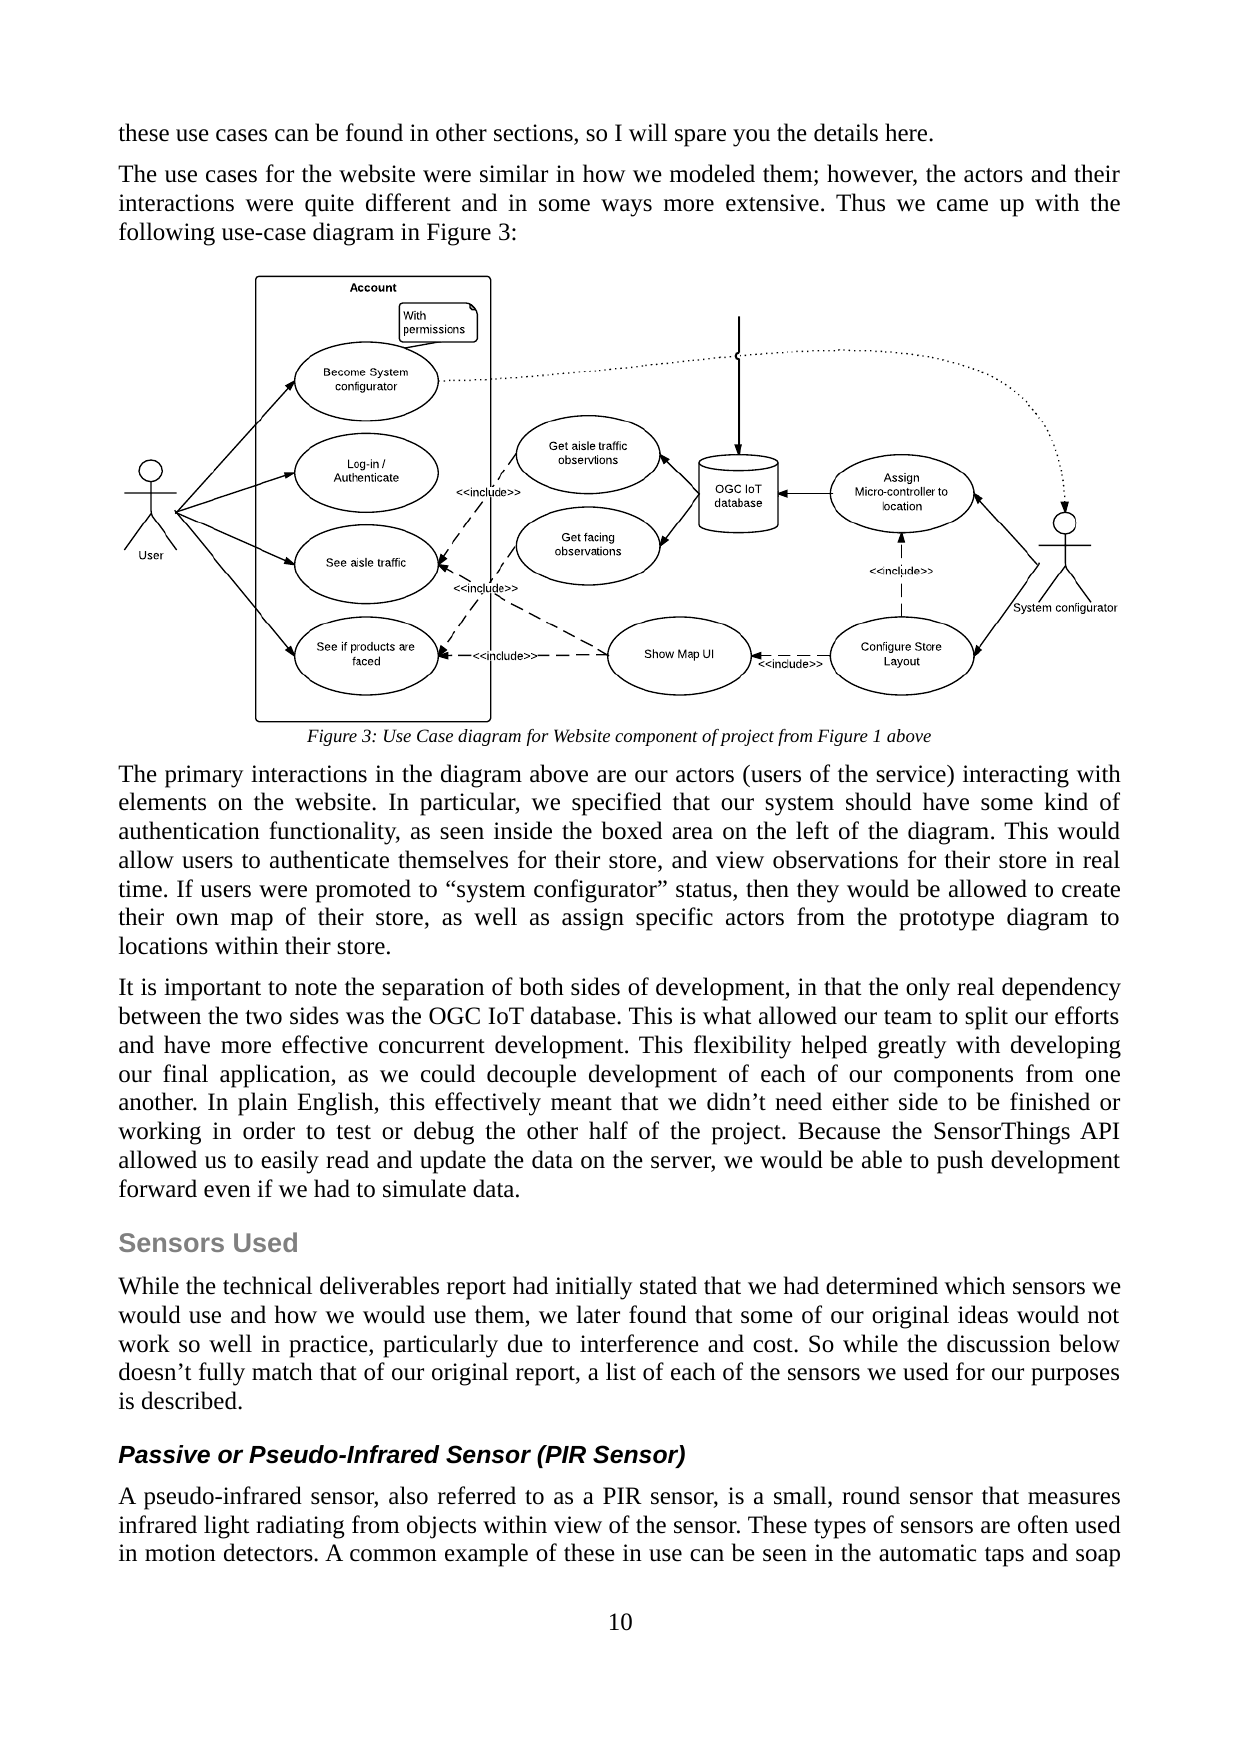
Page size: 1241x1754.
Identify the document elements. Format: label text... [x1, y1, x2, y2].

subtitle Passive or Pseudo-Infrared Sensor (PIR Sensor) [118, 1440, 1122, 1468]
text these use cases can be found in other sections, so I will spare you the details here. [118, 118, 1122, 147]
text It is important to note the separation of both sides of development, in that the only real dependency between the two sides was the OGC IoT database. This is what allowed our team to split our efforts and have more effective concurrent development. This flexibility helped greatly with developing our final application, as we could decouple development of each of our components from one another. In plain English, this effectively meant that we didn’t need either side to be finished or working in order to test or debug the other half of the project. Because the SensorThings API allowed us to easily read and update the data on the server, we would be able to push development forward even if we had to simulate data. [118, 972, 1122, 1202]
text The primary interactions in the diagram above are our actors (users of the service) interacting with elements on the website. In particular, we specified that our system should have some kind of authentication functionality, as seen inside the boxed area on the left of the diagram. This would allow users to authenticate themselves for their store, and view observations for their store in real time. If users were promoted to “system configurator” status, then they would be allowed to create their own map of their store, as well as assign specific actors from the prototype diagram to locations within their store. [118, 759, 1122, 960]
text While the technical deliverables report had initially stated that we had determined which sensors we would use and how we would use them, we later found that some of our original ideas would not work so well in practice, particularly due to interference and cost. So while the discussion below doesn’t fully match that of our original report, a list of each of the sensors we used for our purposes is described. [118, 1271, 1122, 1415]
text A pseudo-infrared sensor, also referred to as a PIR sensor, is a small, round sensor that measures infrared light radiating from objects within view of the sensor. These types of sensors are often used in motion detectors. A common example of these in use can be seen in the automatic taps and soap [118, 1481, 1122, 1567]
text The use cases for the website were similar in how we modeled them; however, the actors and their interactions were quite different and in some ways more extensive. Thus we came up with the following use-case diagram in Figure 3: [118, 159, 1122, 246]
picture [118, 270, 1123, 725]
text Figure 3: Use Case diagram for Website component of project from Figure 1 above [118, 725, 1122, 746]
subtitle Sensors Used [118, 1227, 1122, 1259]
